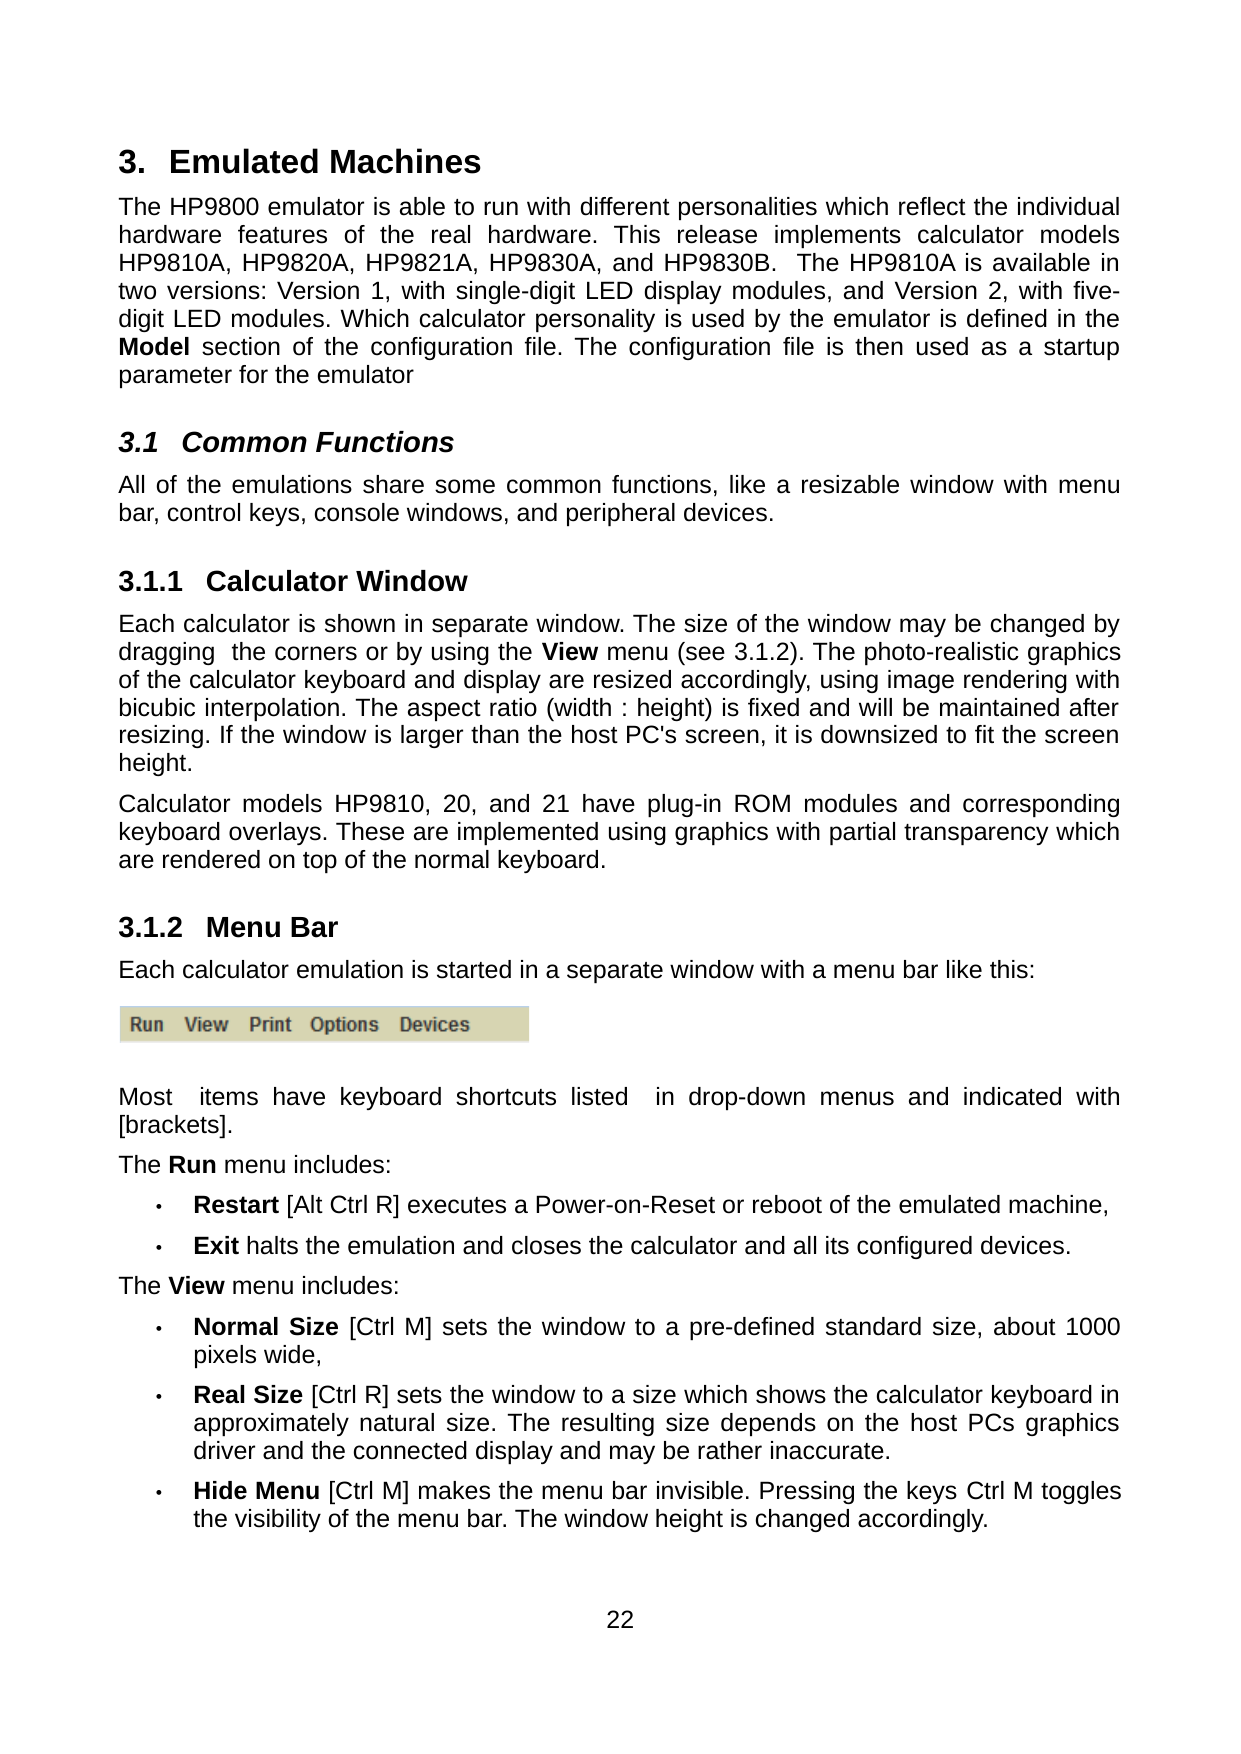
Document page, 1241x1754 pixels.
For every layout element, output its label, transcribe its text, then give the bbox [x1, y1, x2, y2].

text The Run menu includes: [118, 1151, 1122, 1179]
list Exit halts the emulation and closes the calculator and all its configured devices. [156, 1232, 1122, 1260]
list Normal Size [Ctrl M] sets the window to a pre-defined standard size, about 1000 pixels wide, [156, 1313, 1122, 1368]
text Calculator models HP9810, 20, and 21 have plug-in ROM modules and corresponding keyboard overlays. These are implemented using graphics with partial transparency which are rendered on top of the normal keyboard. [118, 789, 1122, 873]
list Restart [Alt Ctrl R] executes a Power-on-Reset or reboot of the emulated machine, [156, 1191, 1122, 1219]
subtitle Menu Bar [118, 911, 1122, 943]
text All of the emulations share some common functions, like a resizable window with menu bar, control keys, console windows, and peripheral devices. [118, 471, 1122, 527]
picture [119, 1006, 530, 1043]
subtitle Common Functions [118, 426, 1122, 459]
text The HP9800 emulator is able to run with different personalities which reflect the individual hardware features of the real hardware. This release implements calculator models HP9810A, HP9820A, HP9821A, HP9830A, and HP9830B. The HP9810A is available in two versions: Version 1, with single-digit LED display modules, and Version 2, with five-digit LED modules. Which calculator personality is used by the emulator is defined in the Model section of the configuration file. The configuration file is then used as a startup parameter for the emulator [118, 193, 1122, 388]
text Most items have keyboard shortcuts listed in drop-down menus and indicated with [brackets]. [118, 1083, 1122, 1138]
subtitle Emulated Machines [118, 143, 1122, 181]
text Each calculator emulation is started in a separate window with a menu bar like this: [118, 956, 1122, 984]
list Real Size [Ctrl R] sets the window to a size which shows the calculator keyboard in approximately natural size. The resulting size depends on the host PCs graphics driver and the connected display and may be rather inaccurate. [156, 1381, 1122, 1465]
list Hide Menu [Ctrl M] makes the menu bar invisible. Pressing the keys Ctrl M toggles the visibility of the menu bar. The window height is changed accordingly. [156, 1477, 1122, 1533]
subtitle Calculator Window [118, 564, 1122, 597]
text The View menu includes: [118, 1272, 1122, 1300]
text Each calculator is shown in separate window. The size of the window may be changed by dragging the corners or by using the View menu (see 3.1.2). The photo-realistic graphics of the calculator keyboard and display are resized accordingly, using image rendering with bicubic interpolation. The aspect ratio (width : height) is fixed and will be maintained after resizing. If the window is larger than the host PC's screen, it is downsized to fit the screen height. [118, 609, 1122, 777]
